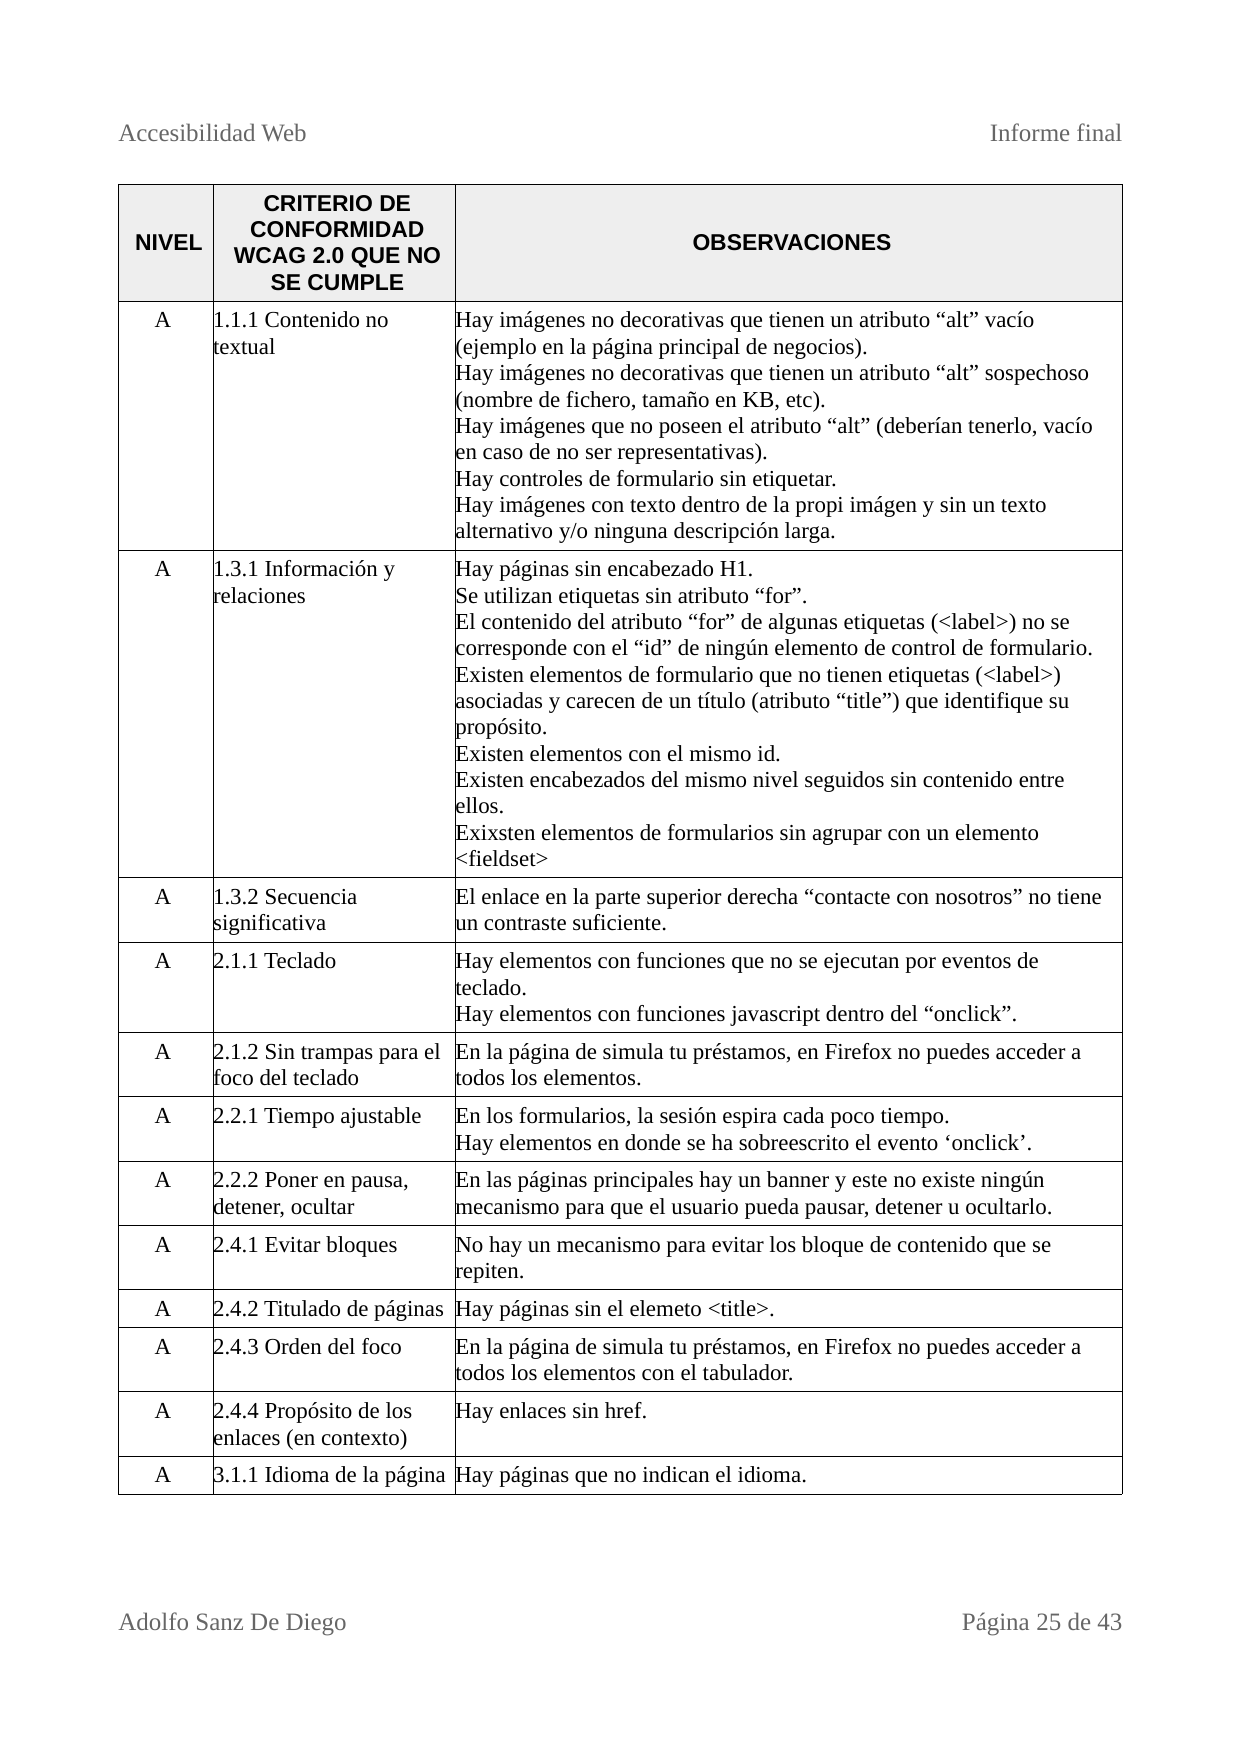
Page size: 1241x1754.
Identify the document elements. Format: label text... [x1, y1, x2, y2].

table_cell A [119, 1457, 213, 1494]
table_cell 1.3.1 Información y relaciones [214, 551, 455, 877]
table_cell A [119, 1226, 213, 1289]
table_cell A [119, 1392, 213, 1456]
table_cell A [119, 1033, 213, 1096]
table_cell 2.4.1 Evitar bloques [214, 1226, 455, 1289]
table_cell A [119, 1162, 213, 1225]
table_cell A [119, 878, 213, 942]
table_cell A [119, 1290, 213, 1327]
table_cell Hay páginas sin encabezado H1. Se utilizan etiquetas sin atributo “for”. El contenido del atributo “for” de algunas etiquetas (<label>) no se corresponde con el “id” de ningún elemento de control de formulario. Existen elementos de formulario que no tienen etiquetas (<label>) asociadas y carecen de un título (atributo “title”) que identifique su propósito. Existen elementos con el mismo id. Existen encabezados del mismo nivel seguidos sin contenido entre ellos. Exixsten elementos de formularios sin agrupar con un elemento <fieldset> [456, 551, 1122, 877]
table_cell Hay enlaces sin href. [456, 1392, 1122, 1456]
table_cell 2.4.4 Propósito de los enlaces (en contexto) [214, 1392, 455, 1456]
table_cell A [119, 943, 213, 1032]
table_header NIVEL [119, 185, 213, 301]
table_header OBSERVACIONES [456, 185, 1122, 301]
table_cell 2.2.2 Poner en pausa, detener, ocultar [214, 1162, 455, 1225]
table_cell A [119, 1328, 213, 1391]
table_cell A [119, 302, 213, 549]
table_cell En la página de simula tu préstamos, en Firefox no puedes acceder a todos los elementos con el tabulador. [456, 1328, 1122, 1391]
table_cell A [119, 551, 213, 877]
table_cell Hay páginas sin el elemeto <title>. [456, 1290, 1122, 1327]
table_header CRITERIO DE CONFORMIDAD WCAG 2.0 QUE NO SE CUMPLE [214, 185, 455, 301]
table_cell Hay páginas que no indican el idioma. [456, 1457, 1122, 1494]
table_cell 1.3.2 Secuencia significativa [214, 878, 455, 942]
table_cell En los formularios, la sesión espira cada poco tiempo. Hay elementos en donde se ha sobreescrito el evento ‘onclick’. [456, 1097, 1122, 1161]
table_cell El enlace en la parte superior derecha “contacte con nosotros” no tiene un contraste suficiente. [456, 878, 1122, 942]
table_cell 2.1.2 Sin trampas para el foco del teclado [214, 1033, 455, 1096]
table_cell En las páginas principales hay un banner y este no existe ningún mecanismo para que el usuario pueda pausar, detener u ocultarlo. [456, 1162, 1122, 1225]
table_cell Hay elementos con funciones que no se ejecutan por eventos de teclado. Hay elementos con funciones javascript dentro del “onclick”. [456, 943, 1122, 1032]
table_cell 2.4.2 Titulado de páginas [214, 1290, 455, 1327]
table_cell En la página de simula tu préstamos, en Firefox no puedes acceder a todos los elementos. [456, 1033, 1122, 1096]
table_cell 2.2.1 Tiempo ajustable [214, 1097, 455, 1161]
table_cell A [119, 1097, 213, 1161]
table_cell 2.1.1 Teclado [214, 943, 455, 1032]
table_cell No hay un mecanismo para evitar los bloque de contenido que se repiten. [456, 1226, 1122, 1289]
table_cell 1.1.1 Contenido no textual [214, 302, 455, 549]
table_cell 2.4.3 Orden del foco [214, 1328, 455, 1391]
table_cell Hay imágenes no decorativas que tienen un atributo “alt” vacío (ejemplo en la página principal de negocios). Hay imágenes no decorativas que tienen un atributo “alt” sospechoso (nombre de fichero, tamaño en KB, etc). Hay imágenes que no poseen el atributo “alt” (deberían tenerlo, vacío en caso de no ser representativas). Hay controles de formulario sin etiquetar. Hay imágenes con texto dentro de la propi imágen y sin un texto alternativo y/o ninguna descripción larga. [456, 302, 1122, 549]
table_cell 3.1.1 Idioma de la página [214, 1457, 455, 1494]
